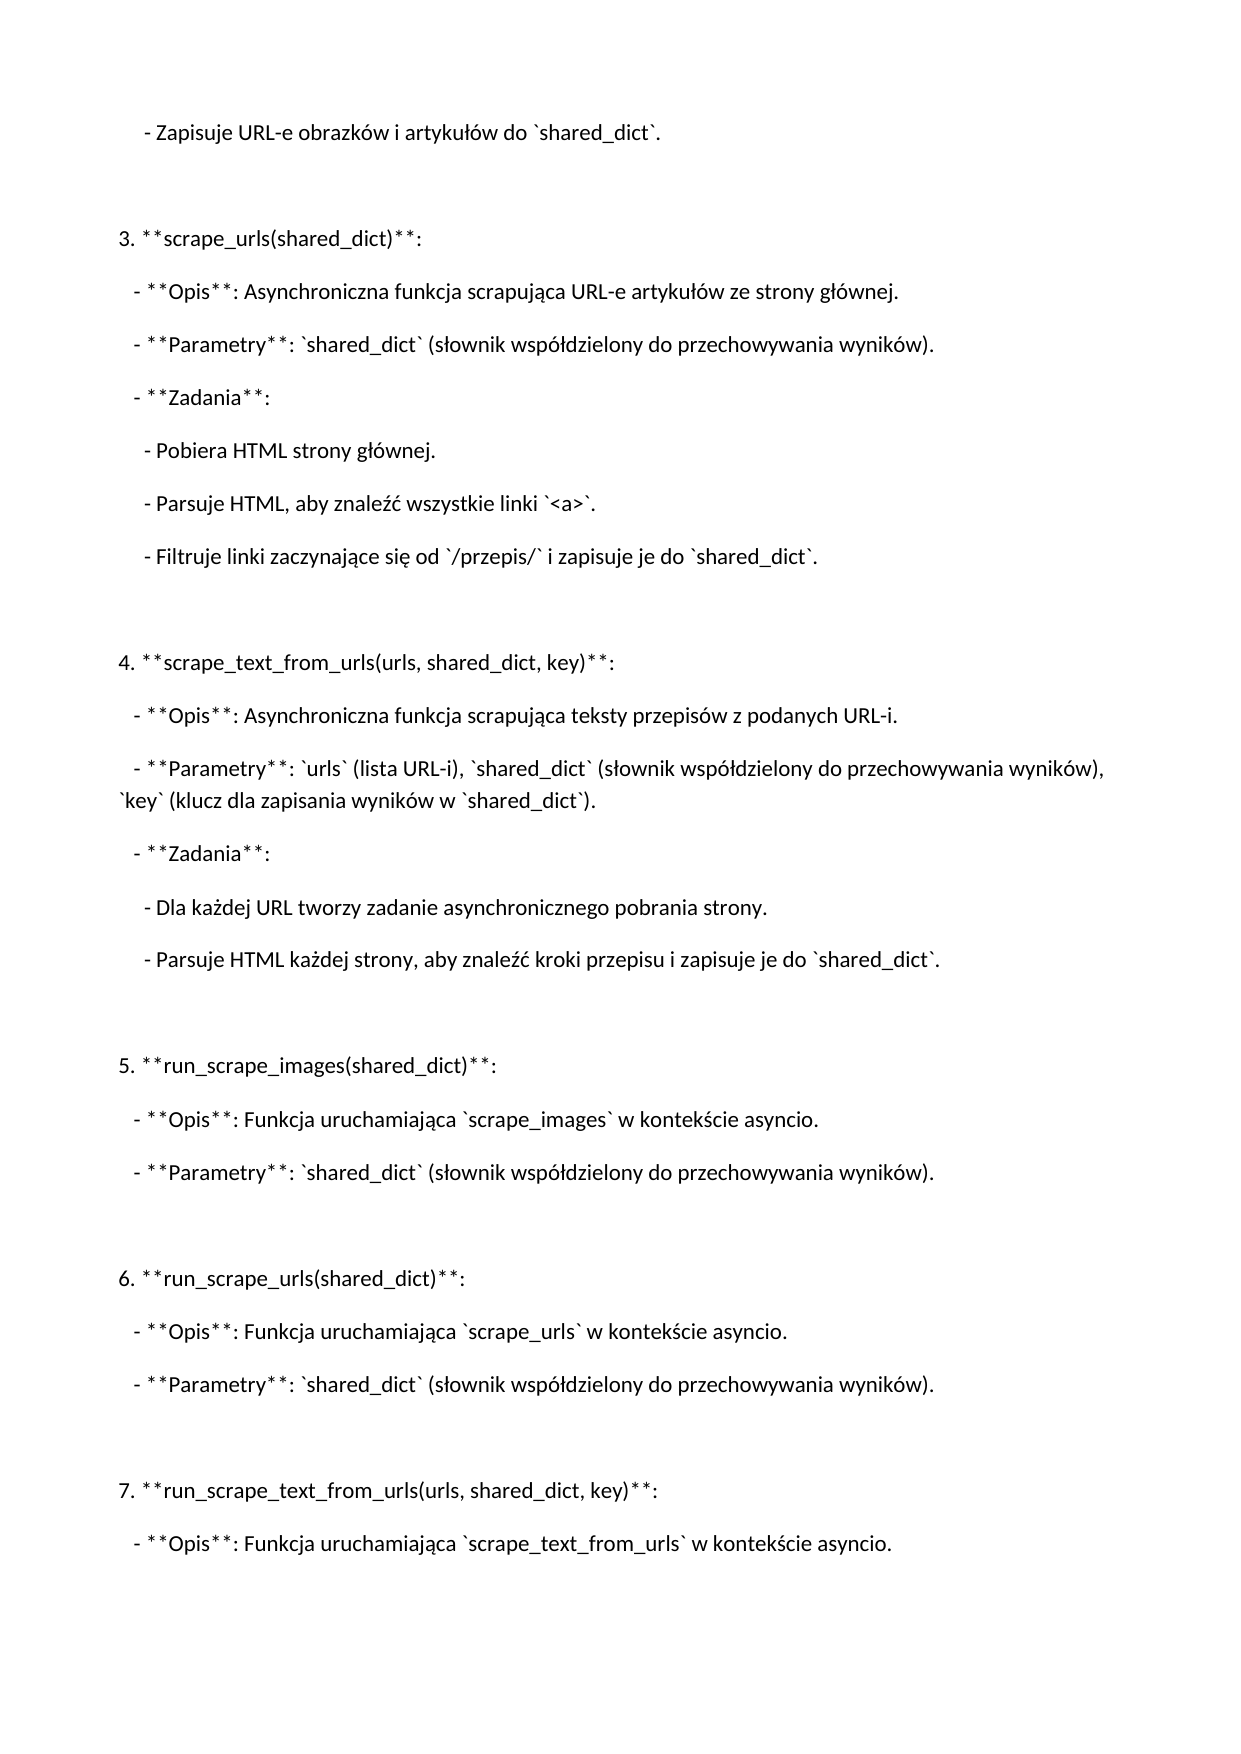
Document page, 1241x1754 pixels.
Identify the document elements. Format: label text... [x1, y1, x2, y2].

text 6. **run_scrape_urls(shared_dict)**: [118, 1264, 1122, 1292]
text - Zapisuje URL-e obrazków i artykułów do `shared_dict`. [118, 118, 1122, 146]
text - Pobiera HTML strony głównej. [118, 436, 1122, 464]
text - **Opis**: Funkcja uruchamiająca `scrape_urls` w kontekście asyncio. [118, 1317, 1122, 1345]
text - **Parametry**: `shared_dict` (słownik współdzielony do przechowywania wyników). [118, 330, 1122, 358]
text - Filtruje linki zaczynające się od `/przepis/` i zapisuje je do `shared_dict`. [118, 542, 1122, 570]
text - **Opis**: Asynchroniczna funkcja scrapująca teksty przepisów z podanych URL-i. [118, 701, 1122, 729]
text - Parsuje HTML, aby znaleźć wszystkie linki `<a>`. [118, 489, 1122, 517]
text - **Opis**: Asynchroniczna funkcja scrapująca URL-e artykułów ze strony głównej. [118, 277, 1122, 305]
text 3. **scrape_urls(shared_dict)**: [118, 224, 1122, 252]
text - **Opis**: Funkcja uruchamiająca `scrape_images` w kontekście asyncio. [118, 1105, 1122, 1133]
text 5. **run_scrape_images(shared_dict)**: [118, 1052, 1122, 1080]
text - **Parametry**: `urls` (lista URL-i), `shared_dict` (słownik współdzielony do przechowywania wyników), `key` (klucz dla zapisania wyników w `shared_dict`). [118, 754, 1122, 814]
text - **Zadania**: [118, 839, 1122, 868]
text - **Parametry**: `shared_dict` (słownik współdzielony do przechowywania wyników). [118, 1158, 1122, 1186]
text 7. **run_scrape_text_from_urls(urls, shared_dict, key)**: [118, 1476, 1122, 1504]
text - **Parametry**: `shared_dict` (słownik współdzielony do przechowywania wyników). [118, 1370, 1122, 1398]
text 4. **scrape_text_from_urls(urls, shared_dict, key)**: [118, 648, 1122, 676]
text - Parsuje HTML każdej strony, aby znaleźć kroki przepisu i zapisuje je do `shared_dict`. [118, 946, 1122, 974]
text - Dla każdej URL tworzy zadanie asynchronicznego pobrania strony. [118, 893, 1122, 921]
text - **Opis**: Funkcja uruchamiająca `scrape_text_from_urls` w kontekście asyncio. [118, 1529, 1122, 1557]
text - **Zadania**: [118, 383, 1122, 411]
